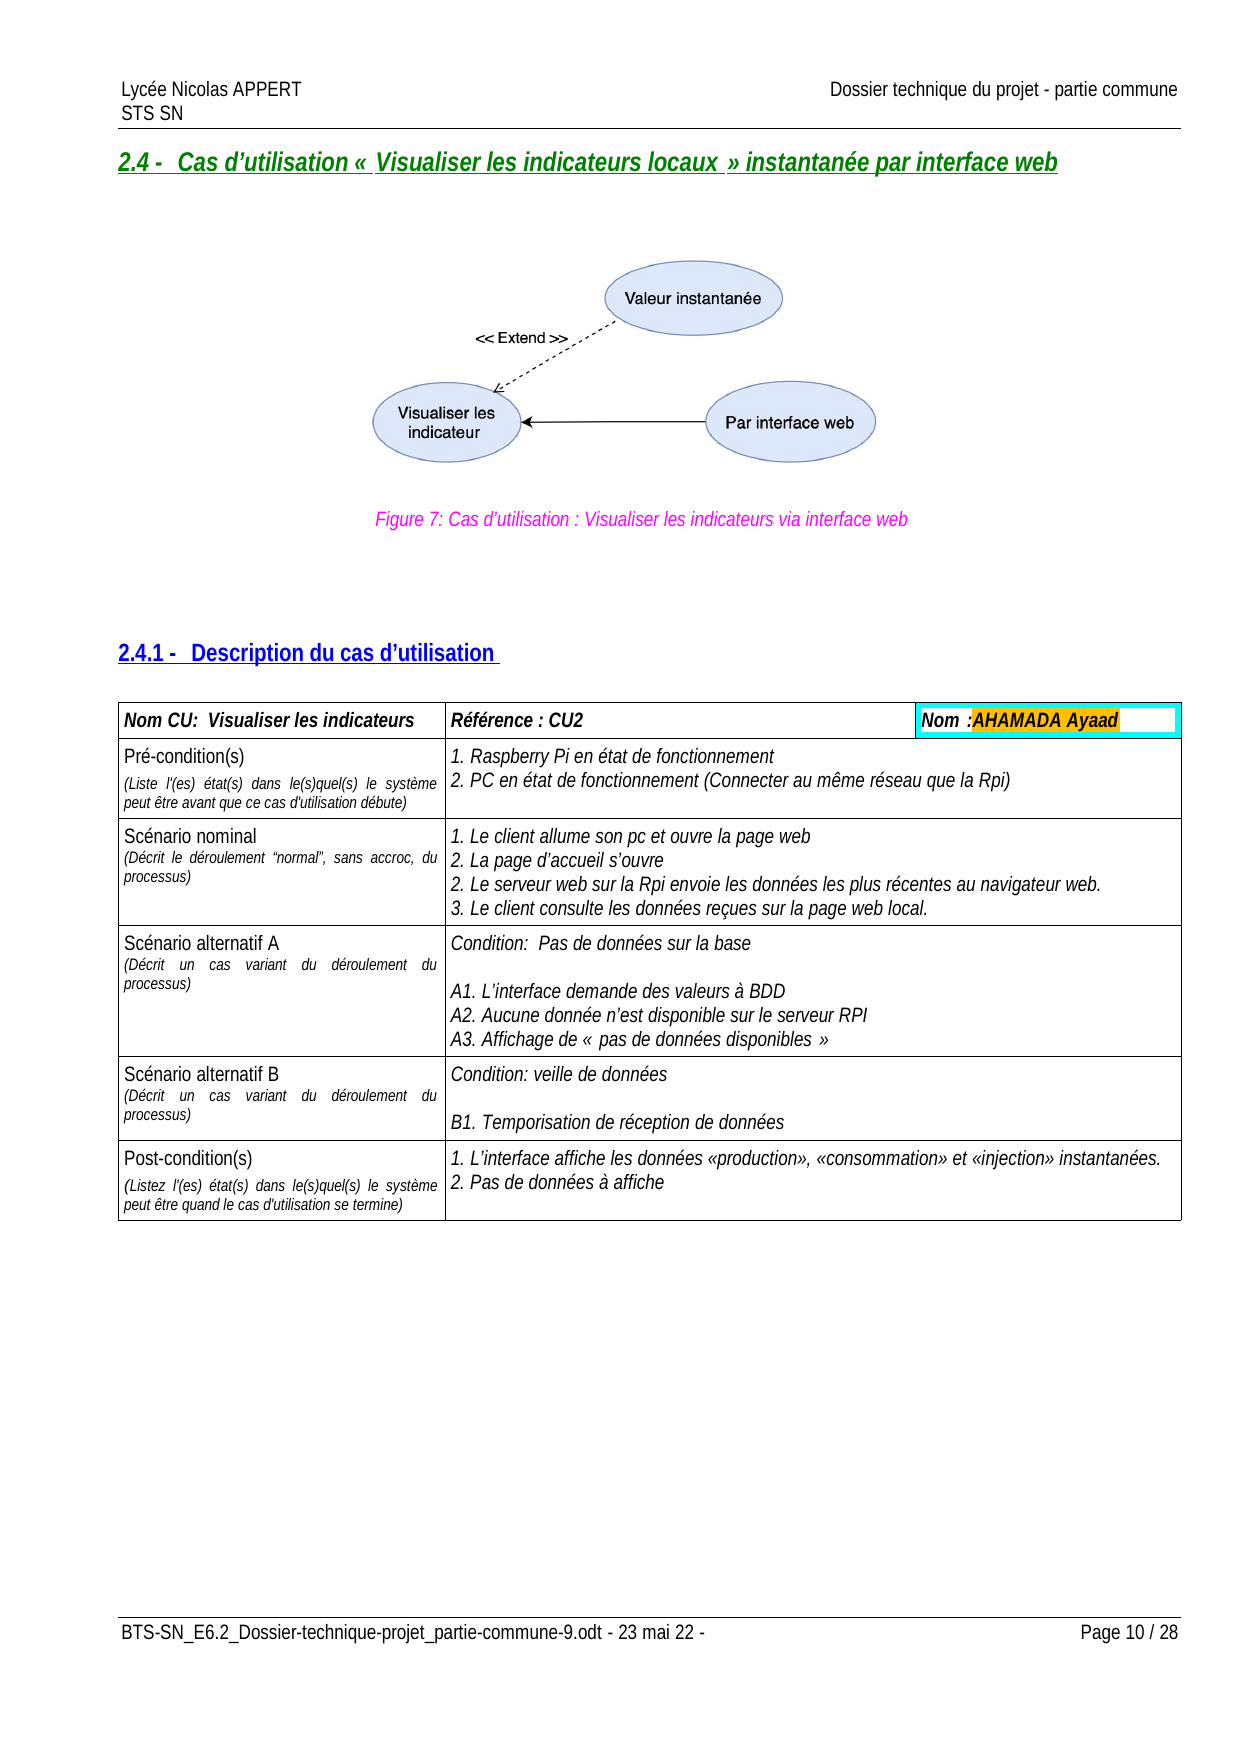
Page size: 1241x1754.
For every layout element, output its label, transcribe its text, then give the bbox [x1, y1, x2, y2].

table_header Nom :AHAMADA Ayaad [916, 703, 1181, 738]
table_cell Pré-condition(s) (Liste l'(es) état(s) dans le(s)quel(s) le système peut être avant que ce cas d'utilisation débute) [119, 739, 445, 818]
picture [305, 233, 981, 508]
table_cell 1. Le client allume son pc et ouvre la page web 2. La page d’accueil s’ouvre 2. Le serveur web sur la Rpi envoie les données les plus récentes au navigateur web. 3. Le client consulte les données reçues sur la page web local. [446, 819, 1181, 925]
table_cell Condition: Pas de données sur la base A1. L’interface demande des valeurs à BDD A2. Aucune donnée n’est disponible sur le serveur RPI A3. Affichage de « pas de données disponibles » [446, 926, 1181, 1056]
table_cell Post-condition(s) (Listez l'(es) état(s) dans le(s)quel(s) le système peut être quand le cas d'utilisation se termine) [119, 1141, 445, 1220]
subtitle Cas d’utilisation « Visualiser les indicateurs locaux » instantanée par interface web [118, 145, 1181, 176]
table_cell 1. Raspberry Pi en état de fonctionnement 2. PC en état de fonctionnement (Connecter au même réseau que la Rpi) [446, 739, 1181, 818]
table_header Nom CU: Visualiser les indicateurs [119, 703, 445, 738]
subtitle Description du cas d’utilisation [118, 637, 1181, 666]
table_cell Condition: veille de données B1. Temporisation de réception de données [446, 1057, 1181, 1140]
table_cell Scénario alternatif B (Décrit un cas variant du déroulement du processus) [119, 1057, 445, 1140]
table_header Référence : CU2 [446, 703, 915, 738]
table_cell Scénario alternatif A (Décrit un cas variant du déroulement du processus) [119, 926, 445, 1056]
text Figure 7: Cas d’utilisation : Visualiser les indicateurs via interface web [305, 508, 981, 531]
table_cell Scénario nominal (Décrit le déroulement “normal”, sans accroc, du processus) [119, 819, 445, 925]
table_cell 1. L’interface affiche les données «production», «consommation» et «injection» instantanées. 2. Pas de données à affiche [446, 1141, 1181, 1220]
